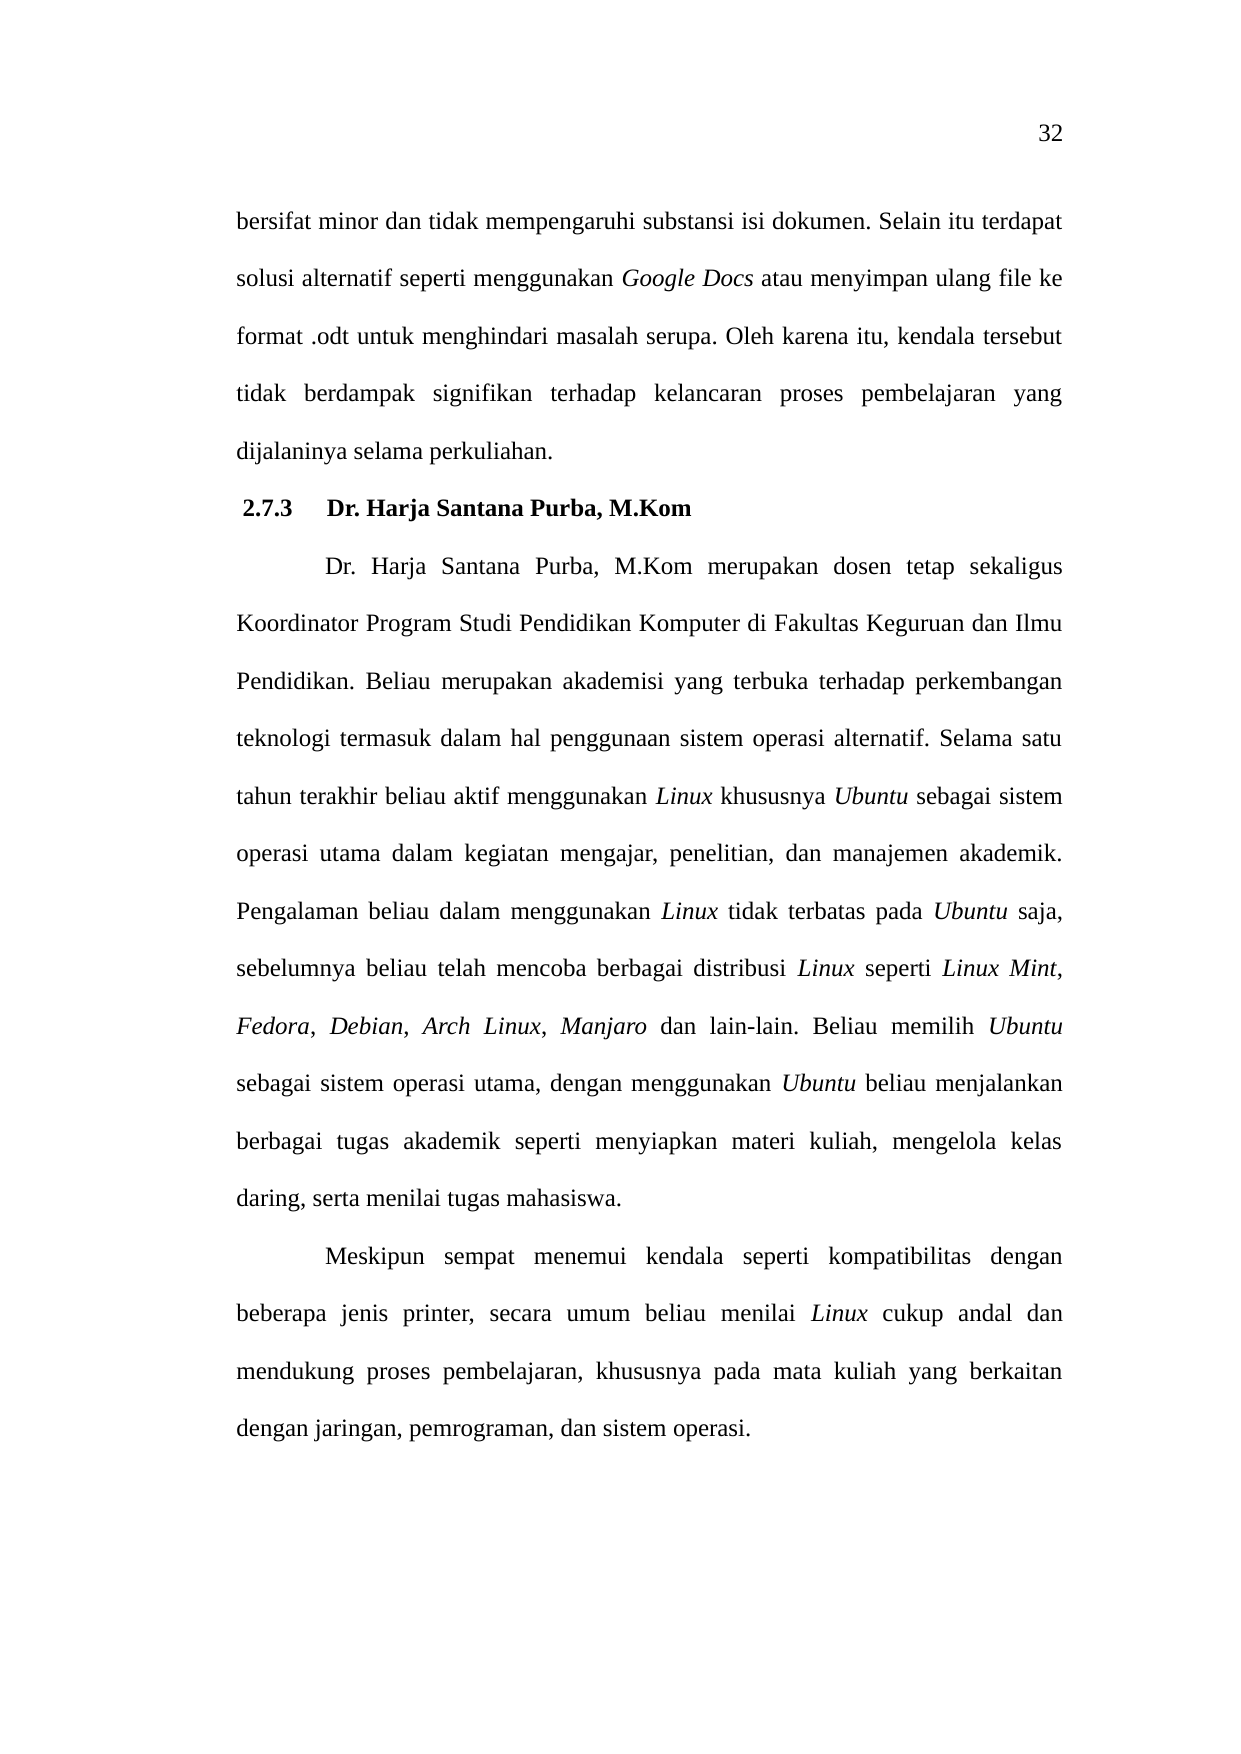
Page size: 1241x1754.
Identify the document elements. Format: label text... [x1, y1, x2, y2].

text bersifat minor dan tidak mempengaruhi substansi isi dokumen. Selain itu terdapat solusi alternatif seperti menggunakan Google Docs atau menyimpan ulang file ke format .odt untuk menghindari masalah serupa. Oleh karena itu, kendala tersebut tidak berdampak signifikan terhadap kelancaran proses pembelajaran yang dijalaninya selama perkuliahan. [236, 206, 1063, 465]
text Meskipun sempat menemui kendala seperti kompatibilitas dengan beberapa jenis printer, secara umum beliau menilai Linux cukup andal dan mendukung proses pembelajaran, khususnya pada mata kuliah yang berkaitan dengan jaringan, pemrograman, dan sistem operasi. [236, 1241, 1063, 1442]
text Dr. Harja Santana Purba, M.Kom merupakan dosen tetap sekaligus Koordinator Program Studi Pendidikan Komputer di Fakultas Keguruan dan Ilmu Pendidikan. Beliau merupakan akademisi yang terbuka terhadap perkembangan teknologi termasuk dalam hal penggunaan sistem operasi alternatif. Selama satu tahun terakhir beliau aktif menggunakan Linux khususnya Ubuntu sebagai sistem operasi utama dalam kegiatan mengajar, penelitian, dan manajemen akademik. Pengalaman beliau dalam menggunakan Linux tidak terbatas pada Ubuntu saja, sebelumnya beliau telah mencoba berbagai distribusi Linux seperti Linux Mint, Fedora, Debian, Arch Linux, Manjaro dan lain-lain. Beliau memilih Ubuntu sebagai sistem operasi utama, dengan menggunakan Ubuntu beliau menjalankan berbagai tugas akademik seperti menyiapkan materi kuliah, mengelola kelas daring, serta menilai tugas mahasiswa. [236, 551, 1063, 1212]
subtitle Dr. Harja Santana Purba, M.Kom [236, 493, 1063, 522]
